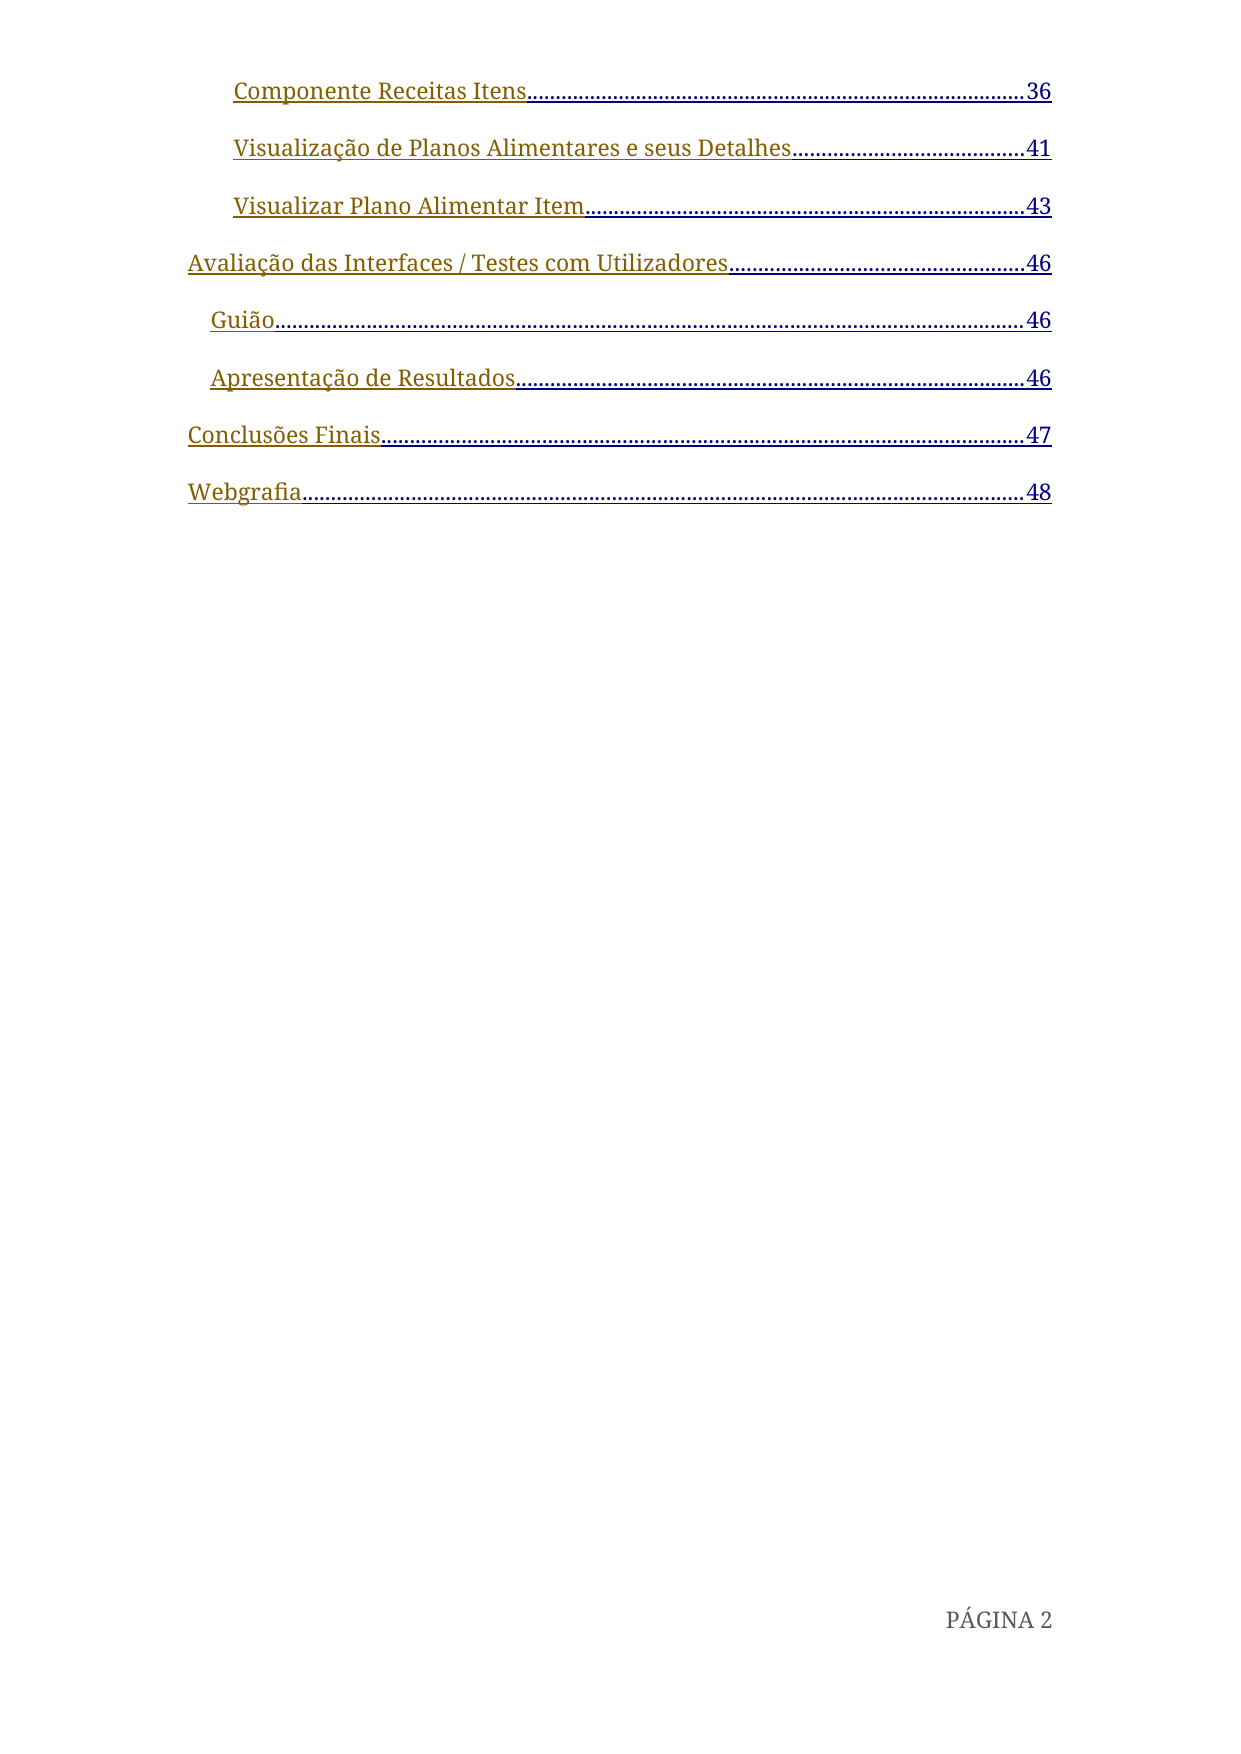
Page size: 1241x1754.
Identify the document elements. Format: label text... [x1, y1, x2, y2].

text Visualizar Plano Alimentar Item 43 [233, 189, 1053, 221]
text Visualização de Planos Alimentares e seus Detalhes 41 [233, 132, 1053, 163]
text Conclusões Finais 47 [187, 419, 1053, 450]
text Guião 46 [210, 304, 1053, 335]
text Apresentação de Resultados 46 [210, 361, 1053, 393]
text Webgrafia 48 [187, 476, 1053, 507]
text Avaliação das Interfaces / Testes com Utilizadores 46 [187, 247, 1053, 278]
text Componente Receitas Itens 36 [233, 75, 1053, 106]
